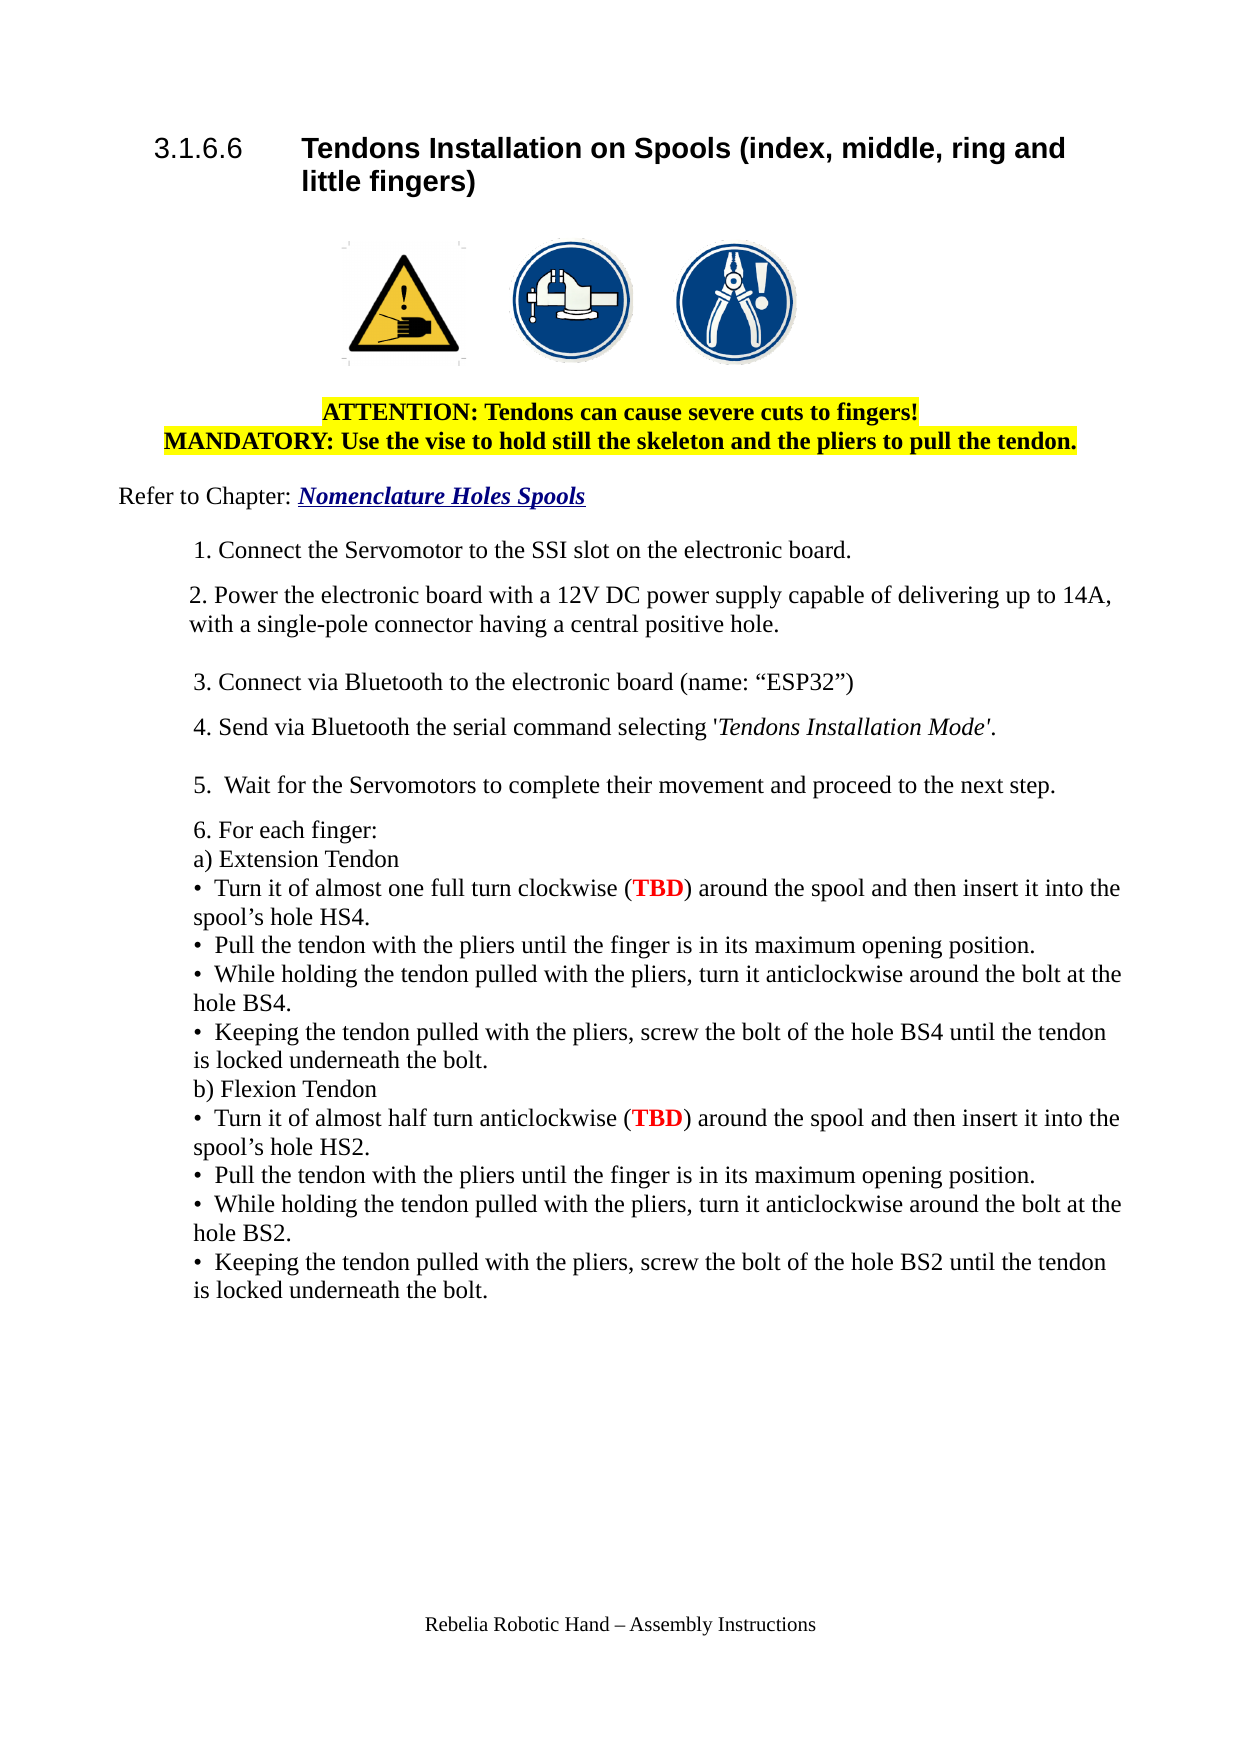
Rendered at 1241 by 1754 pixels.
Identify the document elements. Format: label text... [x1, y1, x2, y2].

list 5. Wait for the Servomotors to complete their movement and proceed to the next step. [156, 770, 1123, 799]
picture [672, 239, 797, 365]
list a) Extension Tendon [156, 844, 1123, 873]
text MANDATORY: Use the vise to hold still the skeleton and the pliers to pull the tendon. [118, 426, 1123, 455]
picture [341, 241, 467, 366]
list • Pull the tendon with the pliers until the finger is in its maximum opening position. [156, 930, 1123, 959]
list • Keeping the tendon pulled with the pliers, screw the bolt of the hole BS4 until the tendon is locked underneath the bolt. [156, 1017, 1123, 1074]
text Refer to Chapter: Nomenclature Holes Spools [118, 483, 1123, 509]
list • While holding the tendon pulled with the pliers, turn it anticlockwise around the bolt at the hole BS4. [156, 959, 1123, 1017]
text ATTENTION: Tendons can cause severe cuts to fingers! [118, 397, 1123, 426]
list • Pull the tendon with the pliers until the finger is in its maximum opening position. [156, 1160, 1123, 1189]
list 3. Connect via Bluetooth to the electronic board (name: “ESP32”) [156, 667, 1123, 696]
list • Turn it of almost one full turn clockwise (TBD) around the spool and then insert it into the spool’s hole HS4. [156, 873, 1123, 930]
picture [508, 237, 634, 363]
list 6. For each finger: [156, 815, 1123, 844]
list • Keeping the tendon pulled with the pliers, screw the bolt of the hole BS2 until the tendon is locked underneath the bolt. [156, 1247, 1123, 1304]
list 2. Power the electronic board with a 12V DC power supply capable of delivering up to 14A, with a single-pole connector having a central positive hole. [189, 581, 1123, 638]
list b) Flexion Tendon [156, 1074, 1123, 1103]
list • Turn it of almost half turn anticlockwise (TBD) around the spool and then insert it into the spool’s hole HS2. [156, 1103, 1123, 1160]
list 4. Send via Bluetooth the serial command selecting 'Tendons Installation Mode'. [156, 712, 1123, 741]
subtitle Tendons Installation on Spools (index, middle, ring and little fingers) [153, 131, 1123, 198]
list • While holding the tendon pulled with the pliers, turn it anticlockwise around the bolt at the hole BS2. [156, 1189, 1123, 1247]
list 1. Connect the Servomotor to the SSI slot on the electronic board. [156, 535, 1123, 564]
